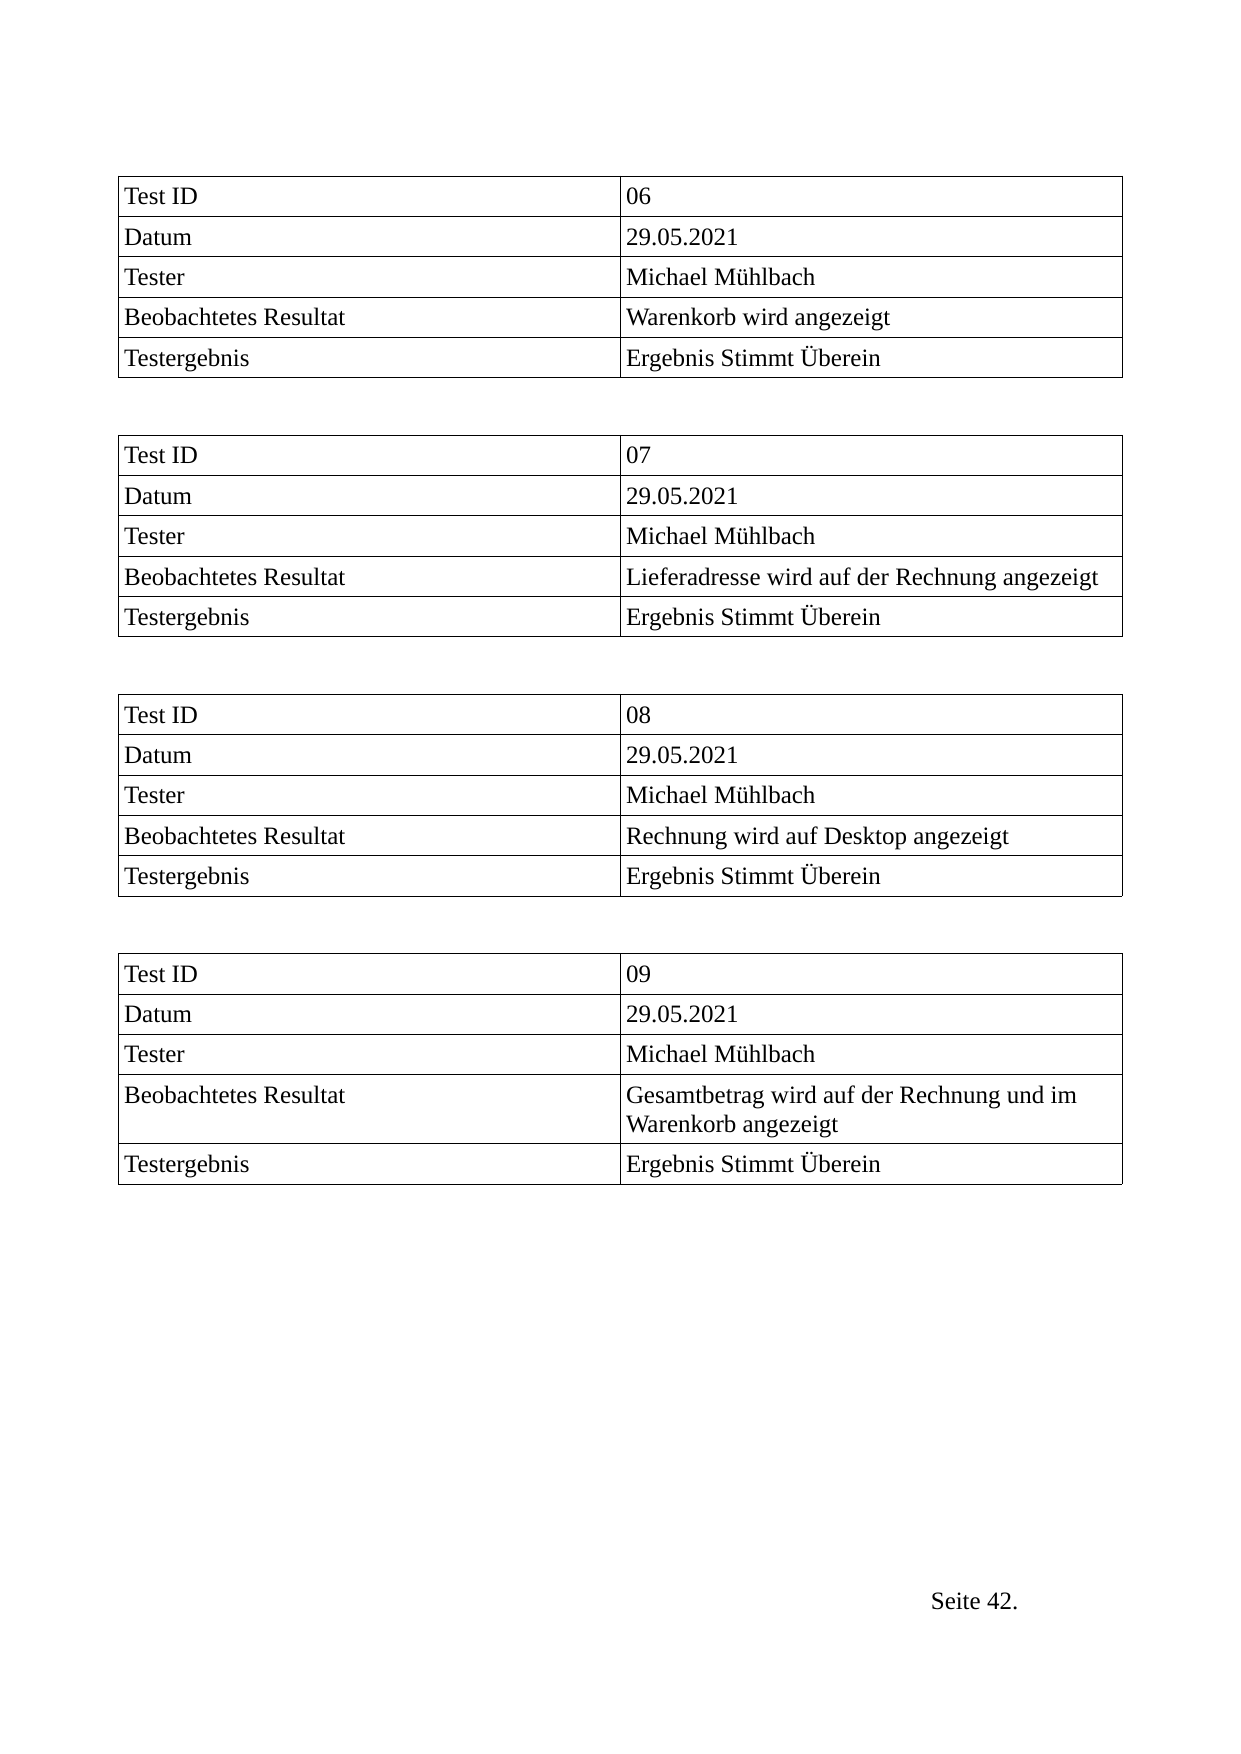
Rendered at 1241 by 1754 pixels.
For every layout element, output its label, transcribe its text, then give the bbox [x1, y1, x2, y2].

table_cell Michael Mühlbach [621, 776, 1122, 815]
table_cell Datum [119, 735, 620, 774]
table_cell Tester [119, 776, 620, 815]
table_header 09 [621, 954, 1122, 993]
table_header Test ID [119, 177, 620, 216]
table_cell Lieferadresse wird auf der Rechnung angezeigt [621, 557, 1122, 596]
table_cell Ergebnis Stimmt Überein [621, 1144, 1122, 1183]
table_cell Datum [119, 217, 620, 256]
table_header 08 [621, 695, 1122, 734]
table_cell Datum [119, 476, 620, 515]
table_cell Michael Mühlbach [621, 257, 1122, 297]
text Seite 42. [118, 1586, 1122, 1615]
table_header 06 [621, 177, 1122, 216]
table_cell Ergebnis Stimmt Überein [621, 597, 1122, 636]
table_cell Ergebnis Stimmt Überein [621, 338, 1122, 377]
table_cell Warenkorb wird angezeigt [621, 298, 1122, 337]
table_cell Gesamtbetrag wird auf der Rechnung und im Warenkorb angezeigt [621, 1075, 1122, 1143]
table_cell Beobachtetes Resultat [119, 1075, 620, 1143]
table_cell 29.05.2021 [621, 217, 1122, 256]
table_cell Tester [119, 1035, 620, 1074]
table_header 07 [621, 436, 1122, 475]
table_cell Michael Mühlbach [621, 1035, 1122, 1074]
table_cell Tester [119, 257, 620, 297]
table_cell Michael Mühlbach [621, 516, 1122, 556]
table_header Test ID [119, 695, 620, 734]
table_cell Beobachtetes Resultat [119, 298, 620, 337]
table_cell Tester [119, 516, 620, 556]
table_header Test ID [119, 954, 620, 993]
table_cell Testergebnis [119, 338, 620, 377]
table_cell 29.05.2021 [621, 995, 1122, 1034]
table_cell Beobachtetes Resultat [119, 816, 620, 855]
table_cell Rechnung wird auf Desktop angezeigt [621, 816, 1122, 855]
table_cell Testergebnis [119, 1144, 620, 1183]
table_header Test ID [119, 436, 620, 475]
table_cell 29.05.2021 [621, 476, 1122, 515]
table_cell Beobachtetes Resultat [119, 557, 620, 596]
table_cell Ergebnis Stimmt Überein [621, 856, 1122, 896]
table_cell Testergebnis [119, 856, 620, 896]
table_cell Testergebnis [119, 597, 620, 636]
table_cell 29.05.2021 [621, 735, 1122, 774]
table_cell Datum [119, 995, 620, 1034]
